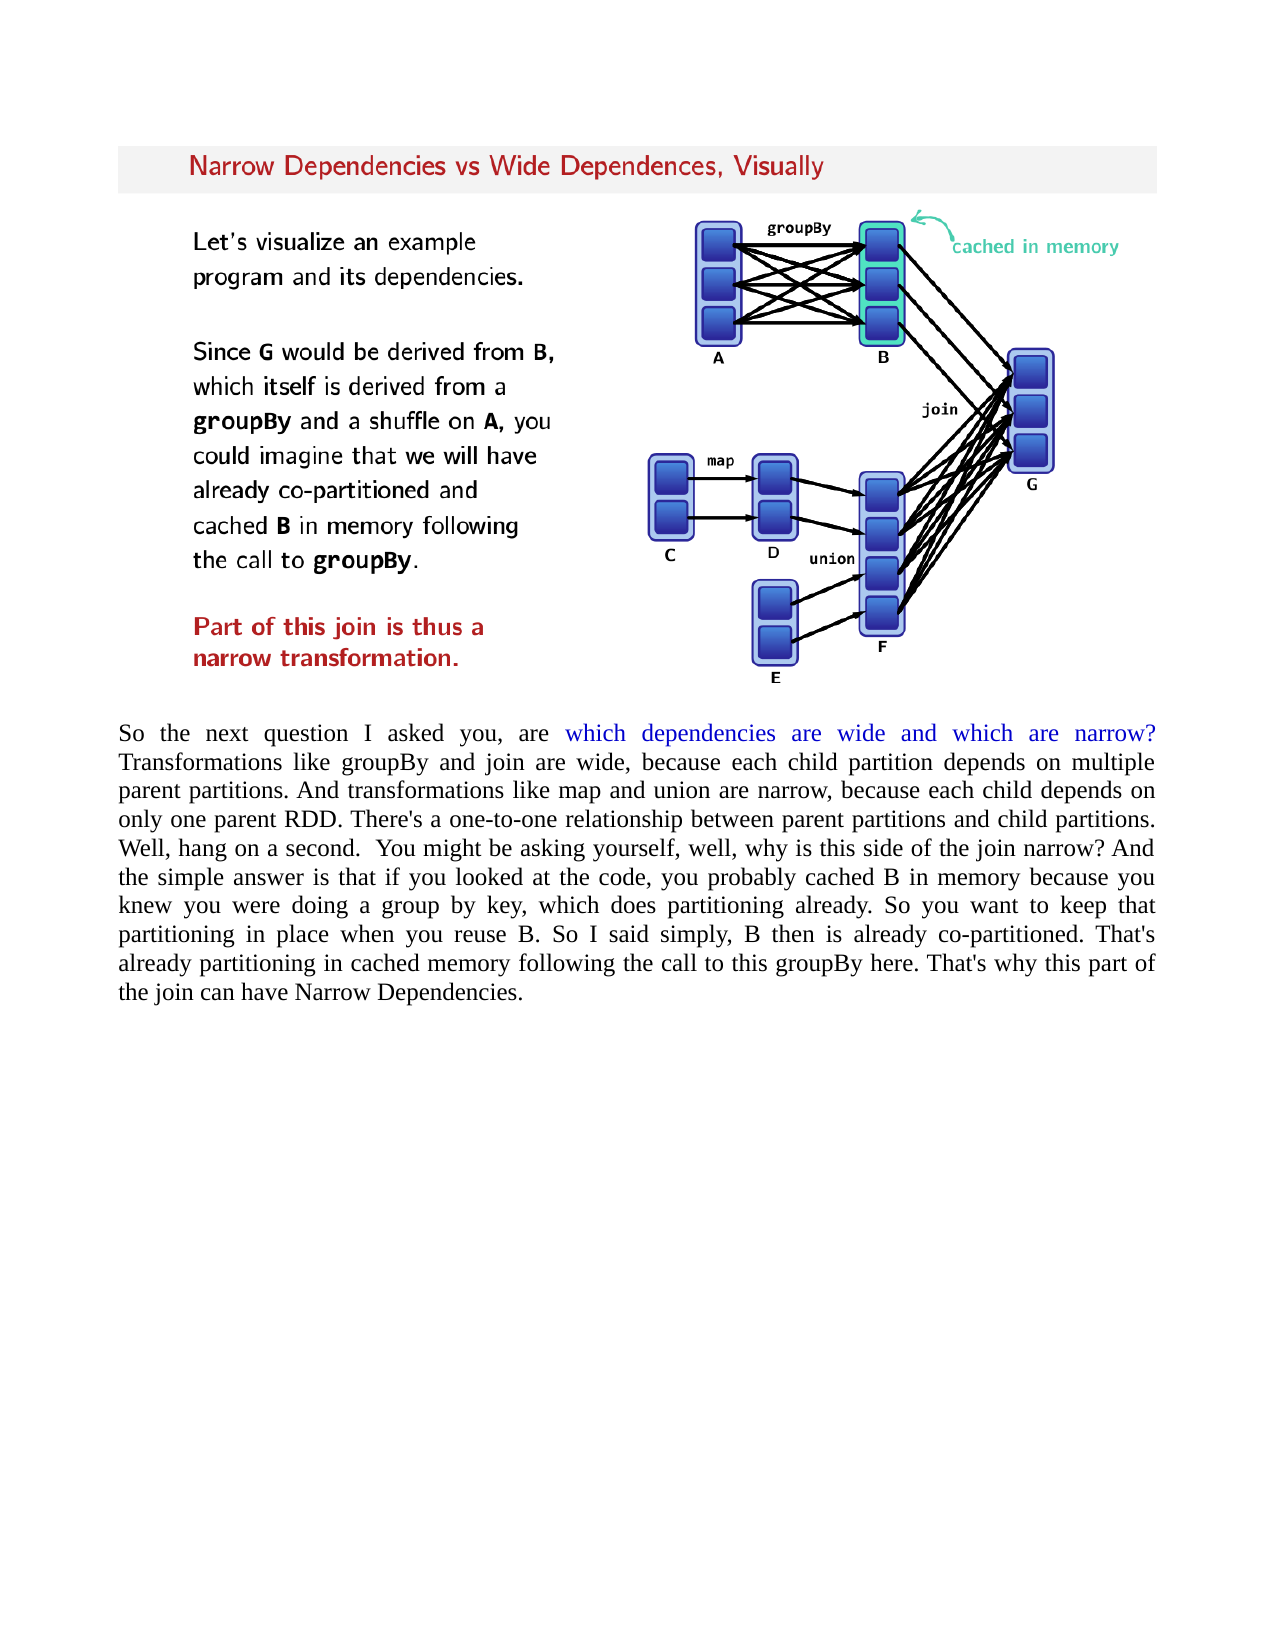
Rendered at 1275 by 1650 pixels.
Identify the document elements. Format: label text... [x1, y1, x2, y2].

picture [118, 146, 1157, 689]
text So the next question I asked you, are which dependencies are wide and which are narrow? Transformations like groupBy and join are wide, because each child partition depends on multiple parent partitions. And transformations like map and union are narrow, because each child depends on only one parent RDD. There's a one-to-one relationship between parent partitions and child partitions. Well, hang on a second. You might be asking yourself, well, why is this side of the join narrow? And the simple answer is that if you looked at the code, you probably cached B in memory because you knew you were doing a group by key, which does partitioning already. So you want to keep that partitioning in place when you reuse B. So I said simply, B then is already co-partitioned. That's already partitioning in cached memory following the call to this groupBy here. That's why this part of the join can have Narrow Dependencies. [118, 718, 1157, 1005]
